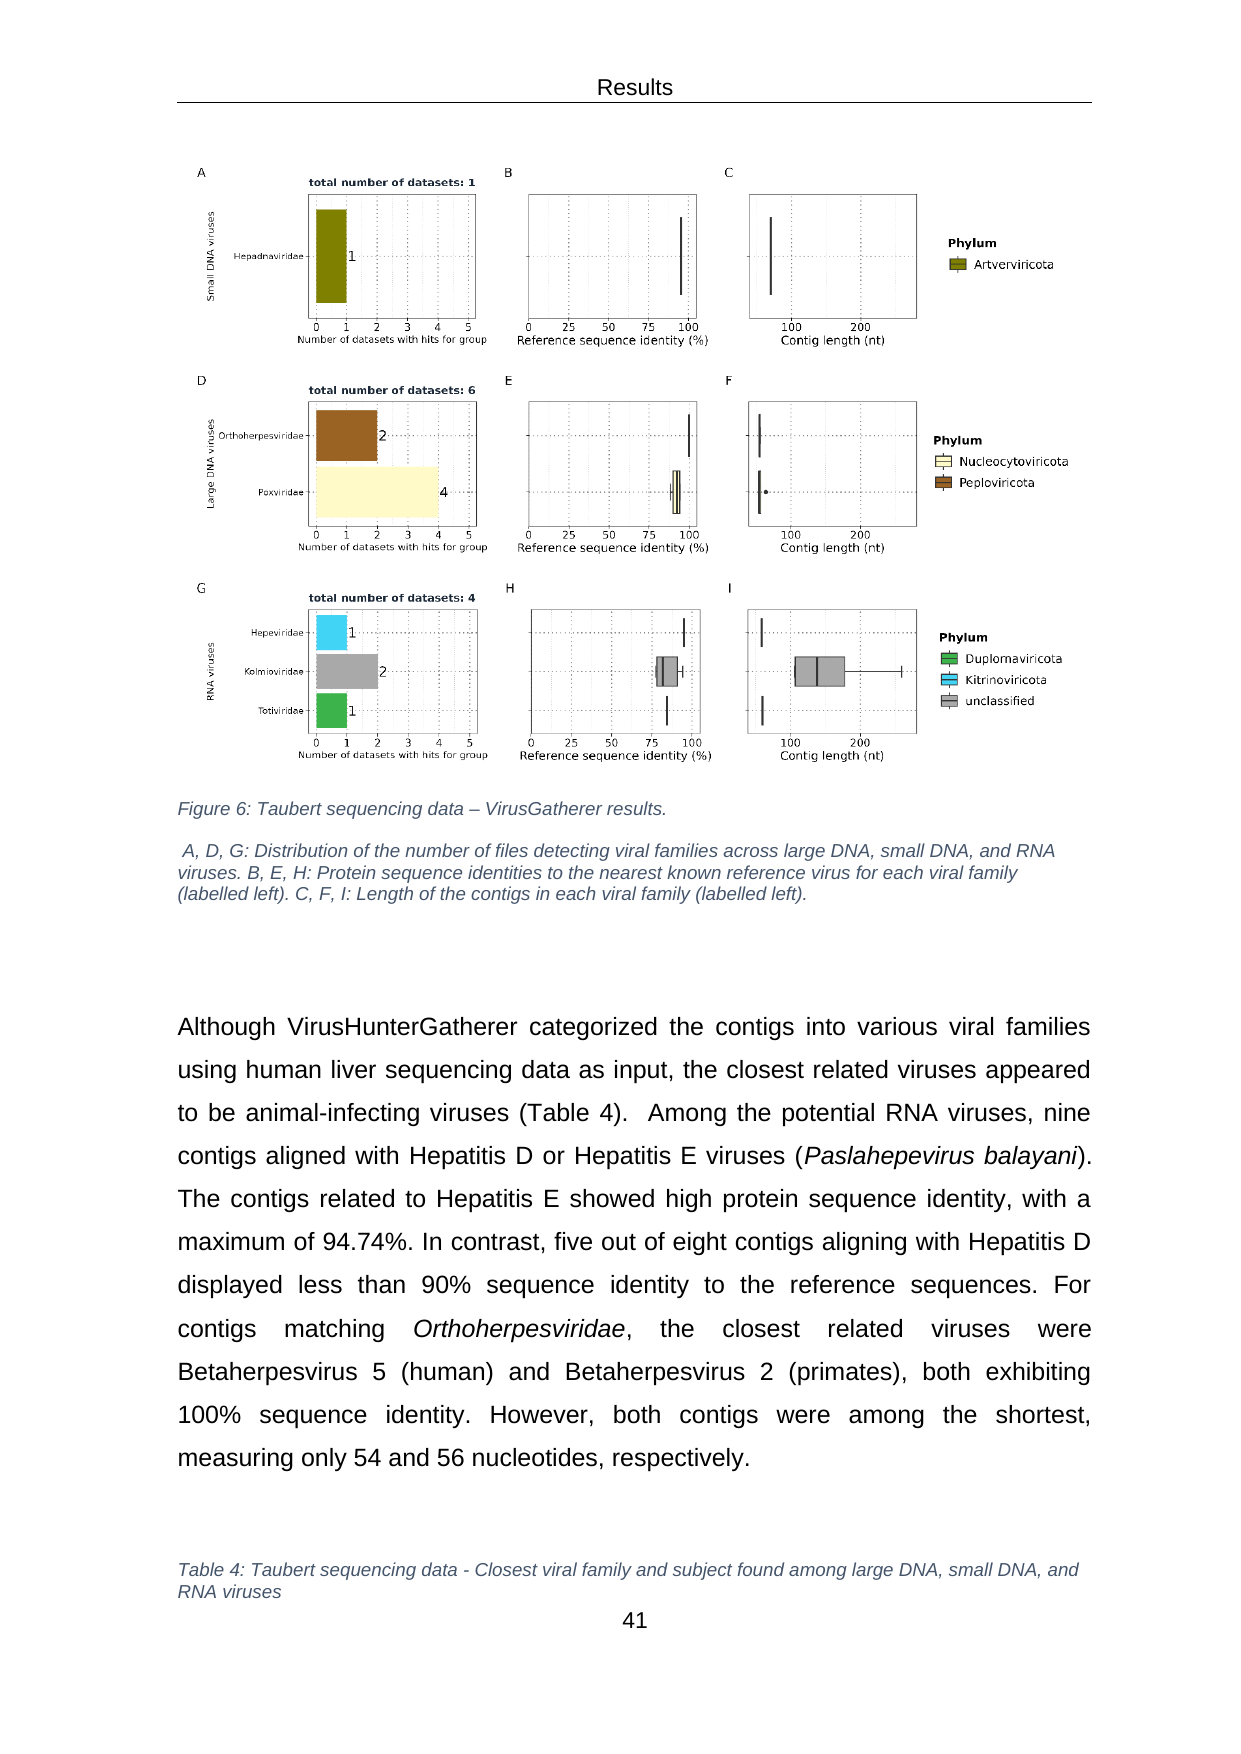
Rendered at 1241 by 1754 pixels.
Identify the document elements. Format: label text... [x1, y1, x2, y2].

text Although VirusHunterGatherer categorized the contigs into various viral families using human liver sequencing data as input, the closest related viruses appeared to be animal-infecting viruses (Table 4). Among the potential RNA viruses, nine contigs aligned with Hepatitis D or Hepatitis E viruses (Paslahepevirus balayani). The contigs related to Hepatitis E showed high protein sequence identity, with a maximum of 94.74%. In contrast, five out of eight contigs aligning with Hepatitis D displayed less than 90% sequence identity to the reference sequences. For contigs matching Orthoherpesviridae, the closest related viruses were Betaherpesvirus 5 (human) and Betaherpesvirus 2 (primates), both exhibiting 100% sequence identity. However, both contigs were among the shortest, measuring only 54 and 56 nucleotides, respectively. [177, 1012, 1092, 1472]
text Table 4: Taubert sequencing data - Closest viral family and subject found among large DNA, small DNA, and RNA viruses [177, 1559, 1092, 1602]
text Figure 6: Taubert sequencing data – VirusGatherer results. [177, 798, 1092, 819]
text A, D, G: Distribution of the number of files detecting viral families across large DNA, small DNA, and RNA viruses. B, E, H: Protein sequence identities to the nearest known reference virus for each viral family (labelled left). C, F, I: Length of the contigs in each viral family (labelled left). [177, 840, 1092, 905]
